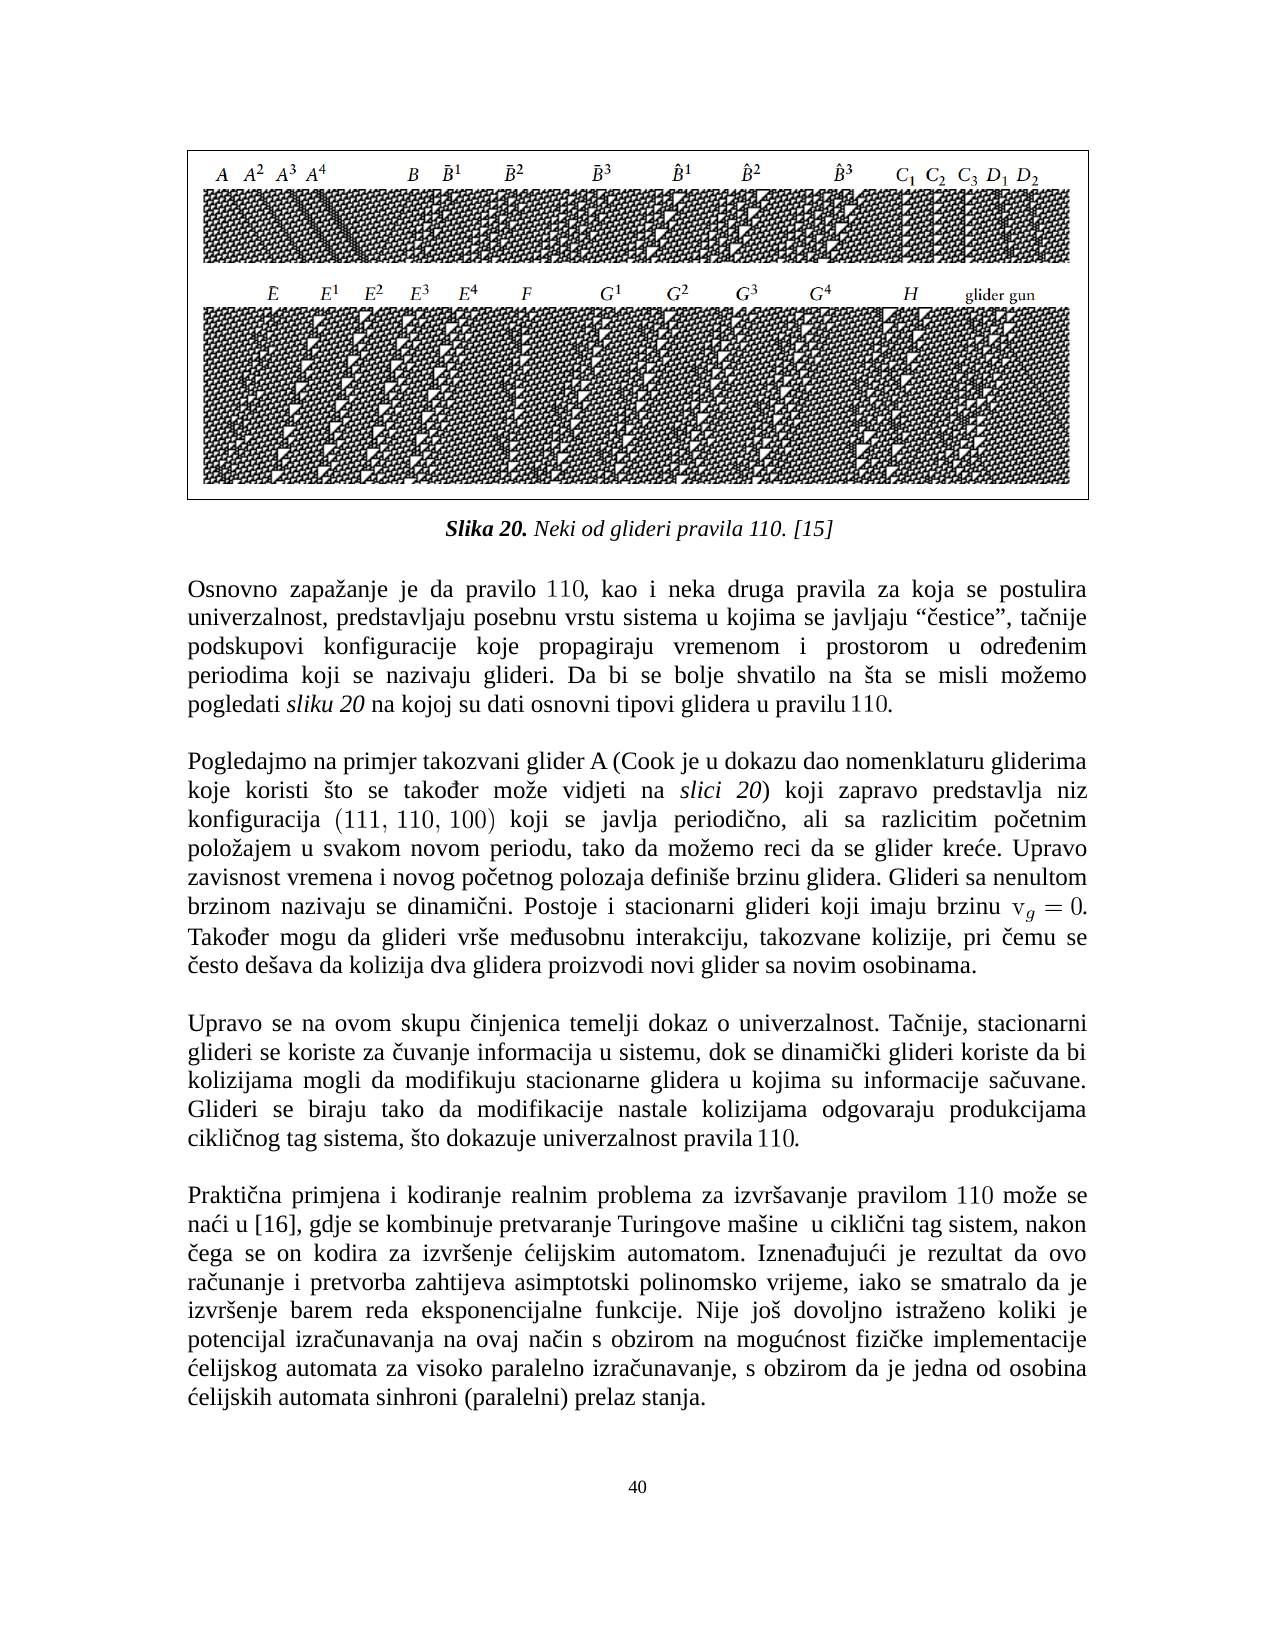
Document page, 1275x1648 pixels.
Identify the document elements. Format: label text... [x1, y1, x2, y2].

text Slika 20. Neki od glideri pravila 110. [15] [191, 515, 1091, 541]
text Osnovno zapažanje je da pravilo , kao i neka druga pravila za koja se postulira univerzalnost, predstavljaju posebnu vrstu sistema u kojima se javljaju “čestice”, tačnije podskupovi konfiguracije koje propagiraju vremenom i prostorom u određenim periodima koji se nazivaju glideri. Da bi se bolje shvatilo na šta se misli možemo pogledati sliku 20 na kojoj su dati osnovni tipovi glidera u pravilu . [187, 574, 1088, 717]
picture [548, 580, 584, 597]
text Pogledajmo na primjer takozvani glider A (Cook je u dokazu dao nomenklaturu gliderima koje koristi što se također može vidjeti na slici 20) koji zapravo predstavlja niz konfiguracija koji se javlja periodično, ali sa razlicitim početnim položajem u svakom novom periodu, tako da možemo reci da se glider kreće. Upravo zavisnost vremena i novog početnog polozaja definiše brzinu glidera. Glideri sa nenultom brzinom nazivaju se dinamični. Postoje i stacionarni glideri koji imaju brzinu . Također mogu da glideri vrše međusobnu interakciju, takozvane kolizije, pri čemu se često dešava da kolizija dva glidera proizvodi novi glider sa novim osobinama. [187, 746, 1088, 979]
picture [1012, 897, 1082, 922]
picture [958, 1186, 993, 1204]
text Upravo se na ovom skupu činjenica temelji dokaz o univerzalnost. Tačnije, stacionarni glideri se koriste za čuvanje informacija u sistemu, dok se dinamički glideri koriste da bi kolizijama mogli da modifikuju stacionarne glidera u kojima su informacije sačuvane. Glideri se biraju tako da modifikacije nastale kolizijama odgovaraju produkcijama cikličnog tag sistema, što dokazuje univerzalnost pravila . [187, 1008, 1088, 1152]
picture [336, 808, 494, 834]
picture [852, 695, 887, 712]
text Praktična primjena i kodiranje realnim problema za izvršavanje pravilom može se naći u [16], gdje se kombinuje pretvaranje Turingove mašine u ciklični tag sistem, nakon čega se on kodira za izvršenje ćelijskim automatom. Iznenađujući je rezultat da ovo računanje i pretvorba zahtijeva asimptotski polinomsko vrijeme, iako se smatralo da je izvršenje barem reda eksponencijalne funkcije. Nije još dovoljno istraženo koliki je potencijal izračunavanja na ovaj način s obzirom na mogućnost fizičke implementacije ćelijskog automata za visoko paralelno izračunavanje, s obzirom da je jedna od osobina ćelijskih automata sinhroni (paralelni) prelaz stanja. [187, 1180, 1088, 1410]
picture [759, 1129, 794, 1147]
picture [190, 153, 1085, 497]
